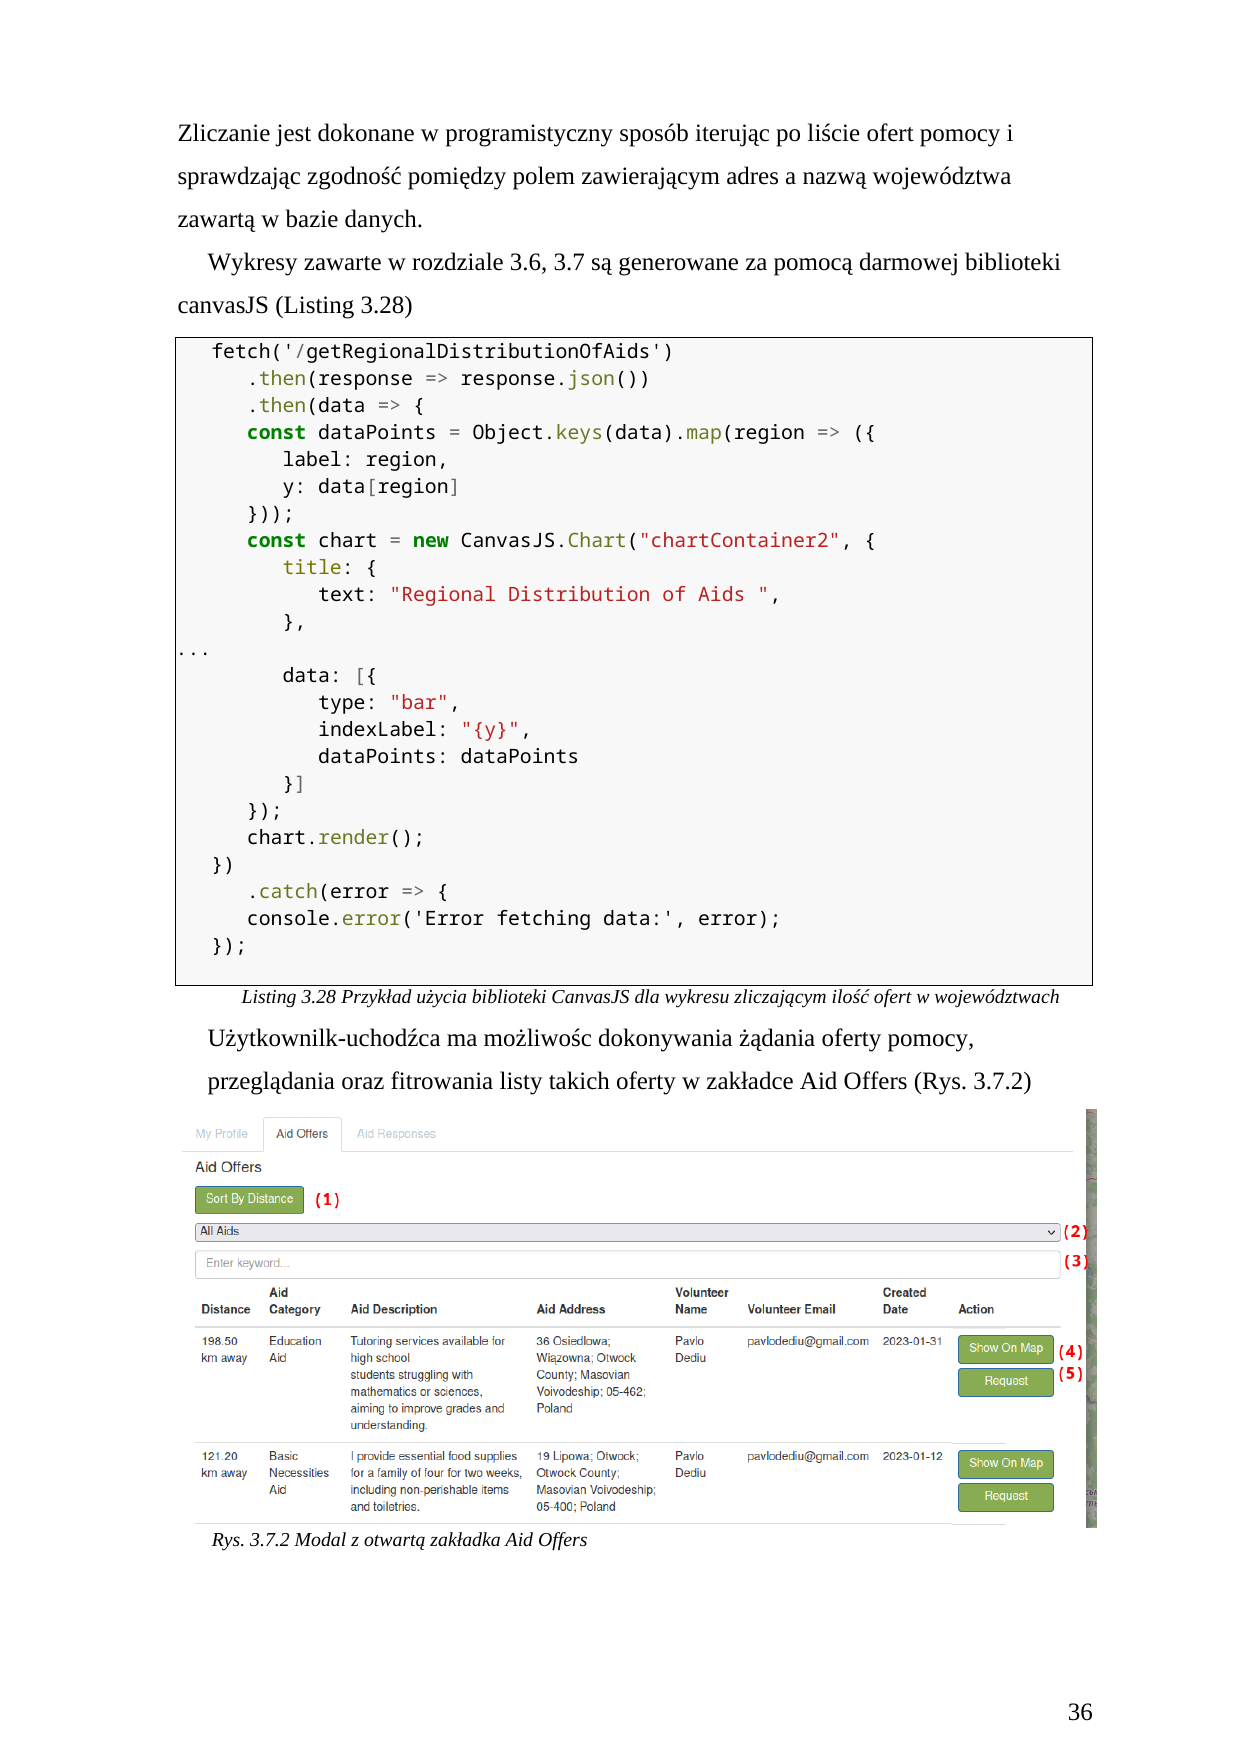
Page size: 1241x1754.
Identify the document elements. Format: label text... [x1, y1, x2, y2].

text Użytkownilk-uchodźca ma możliwośc dokonywania żądania oferty pomocy, [177, 986, 1092, 1051]
picture [181, 1109, 1097, 1528]
text przeglądania oraz fitrowania listy takich oferty w zakładce Aid Offers (Rys. 3.7.2) [177, 1066, 1092, 1094]
text Wykresy zawarte w rozdziale 3.6, 3.7 są generowane za pomocą darmowej biblioteki canvasJS (Listing 3.28) [177, 247, 1092, 319]
text Zliczanie jest dokonane w programistyczny sposób iterując po liście ofert pomocy i sprawdzając zgodność pomiędzy polem zawierającym adres a nazwą województwa zawartą w bazie danych. [177, 118, 1092, 233]
text Rys. 3.7.2 Modal z otwartą zakładka Aid Offers [182, 1528, 1097, 1551]
text [182, 1097, 1097, 1109]
text Listing 3.28 Przykład użycia biblioteki CanvasJS dla wykresu zliczającym ilość ofert w województwach [179, 986, 1093, 1008]
